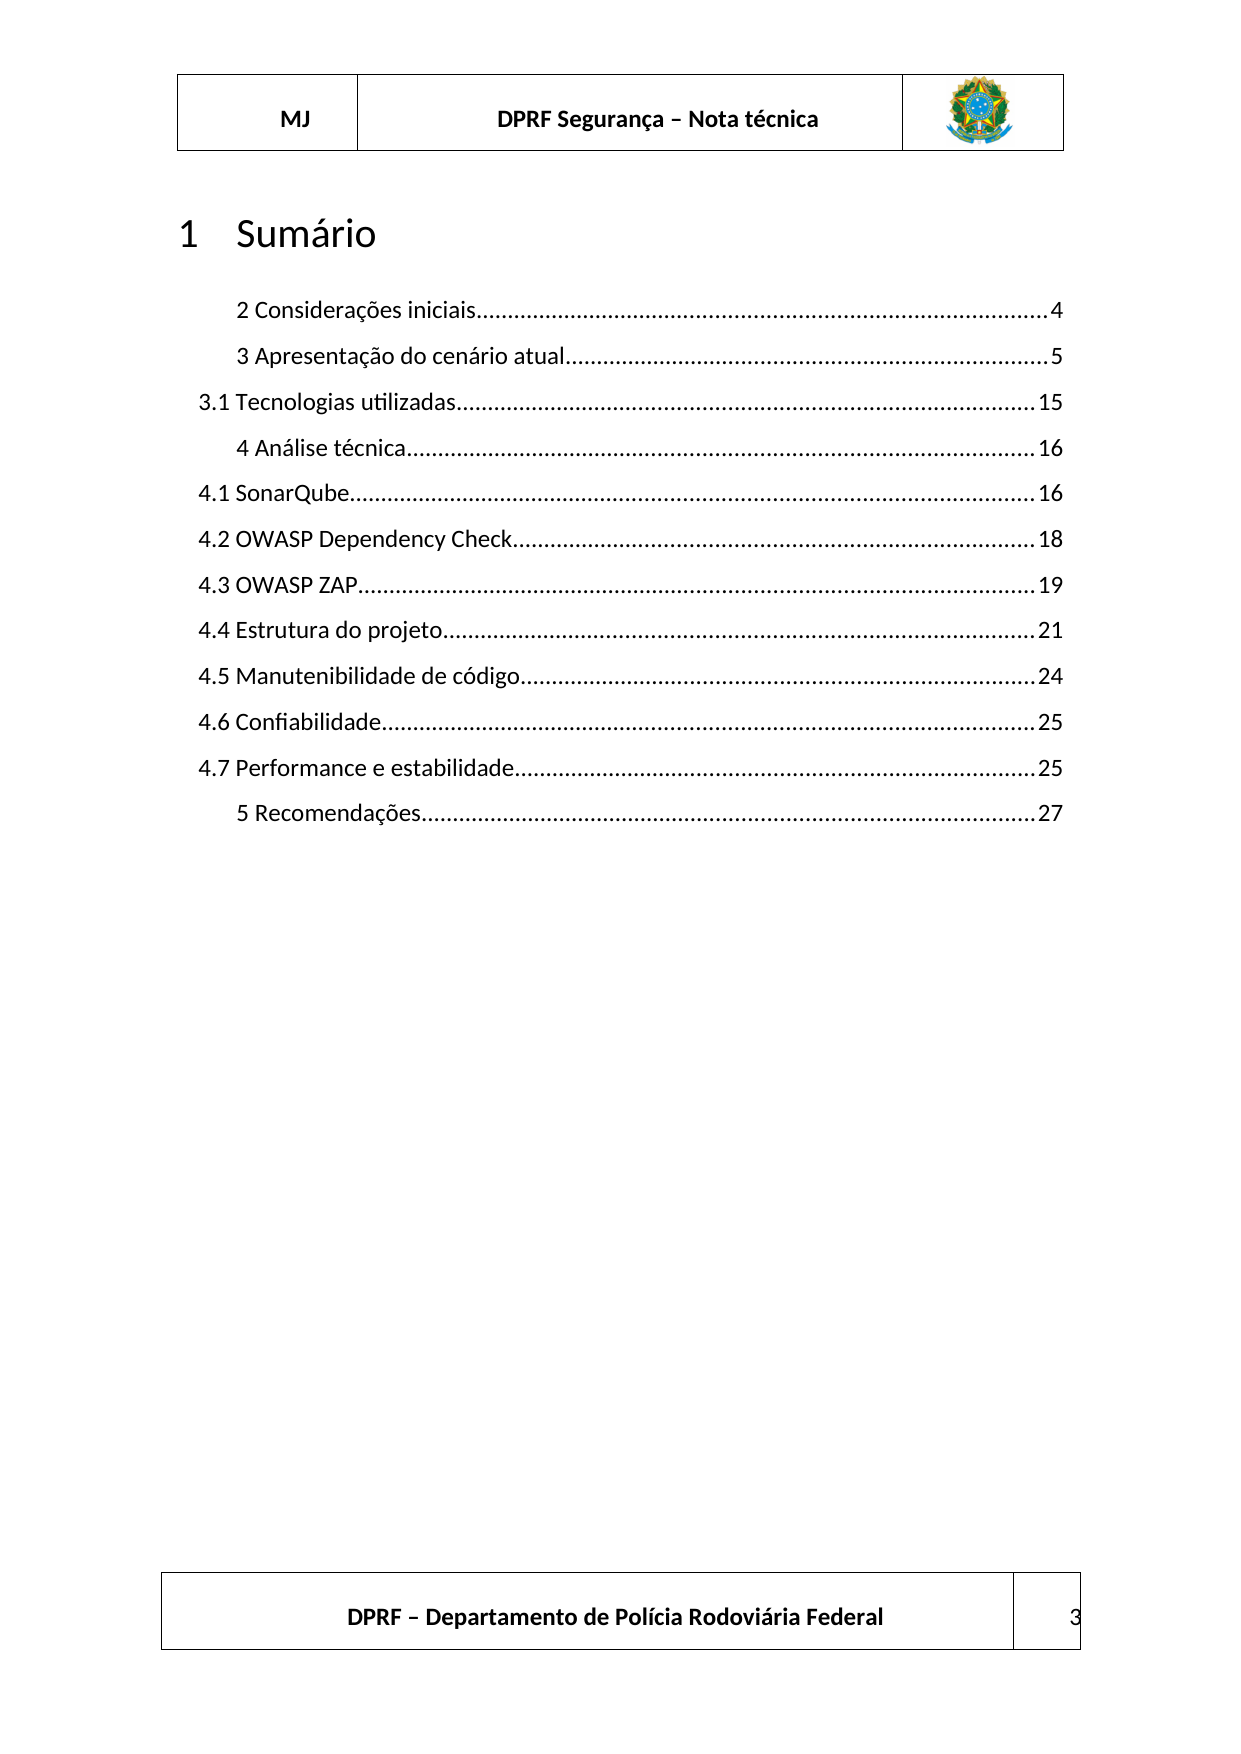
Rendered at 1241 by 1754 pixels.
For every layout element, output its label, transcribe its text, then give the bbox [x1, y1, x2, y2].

subtitle Sumário [177, 207, 236, 257]
text 2 Considerações iniciais 4 [177, 294, 1063, 325]
text 3 Apresentação do cenário atual 5 [177, 340, 236, 371]
subtitle Sumário [377, 207, 1063, 257]
text 5 Recomendações 27 [177, 797, 1063, 828]
text 4 Análise técnica 16 [177, 432, 236, 462]
picture [944, 75, 1020, 149]
